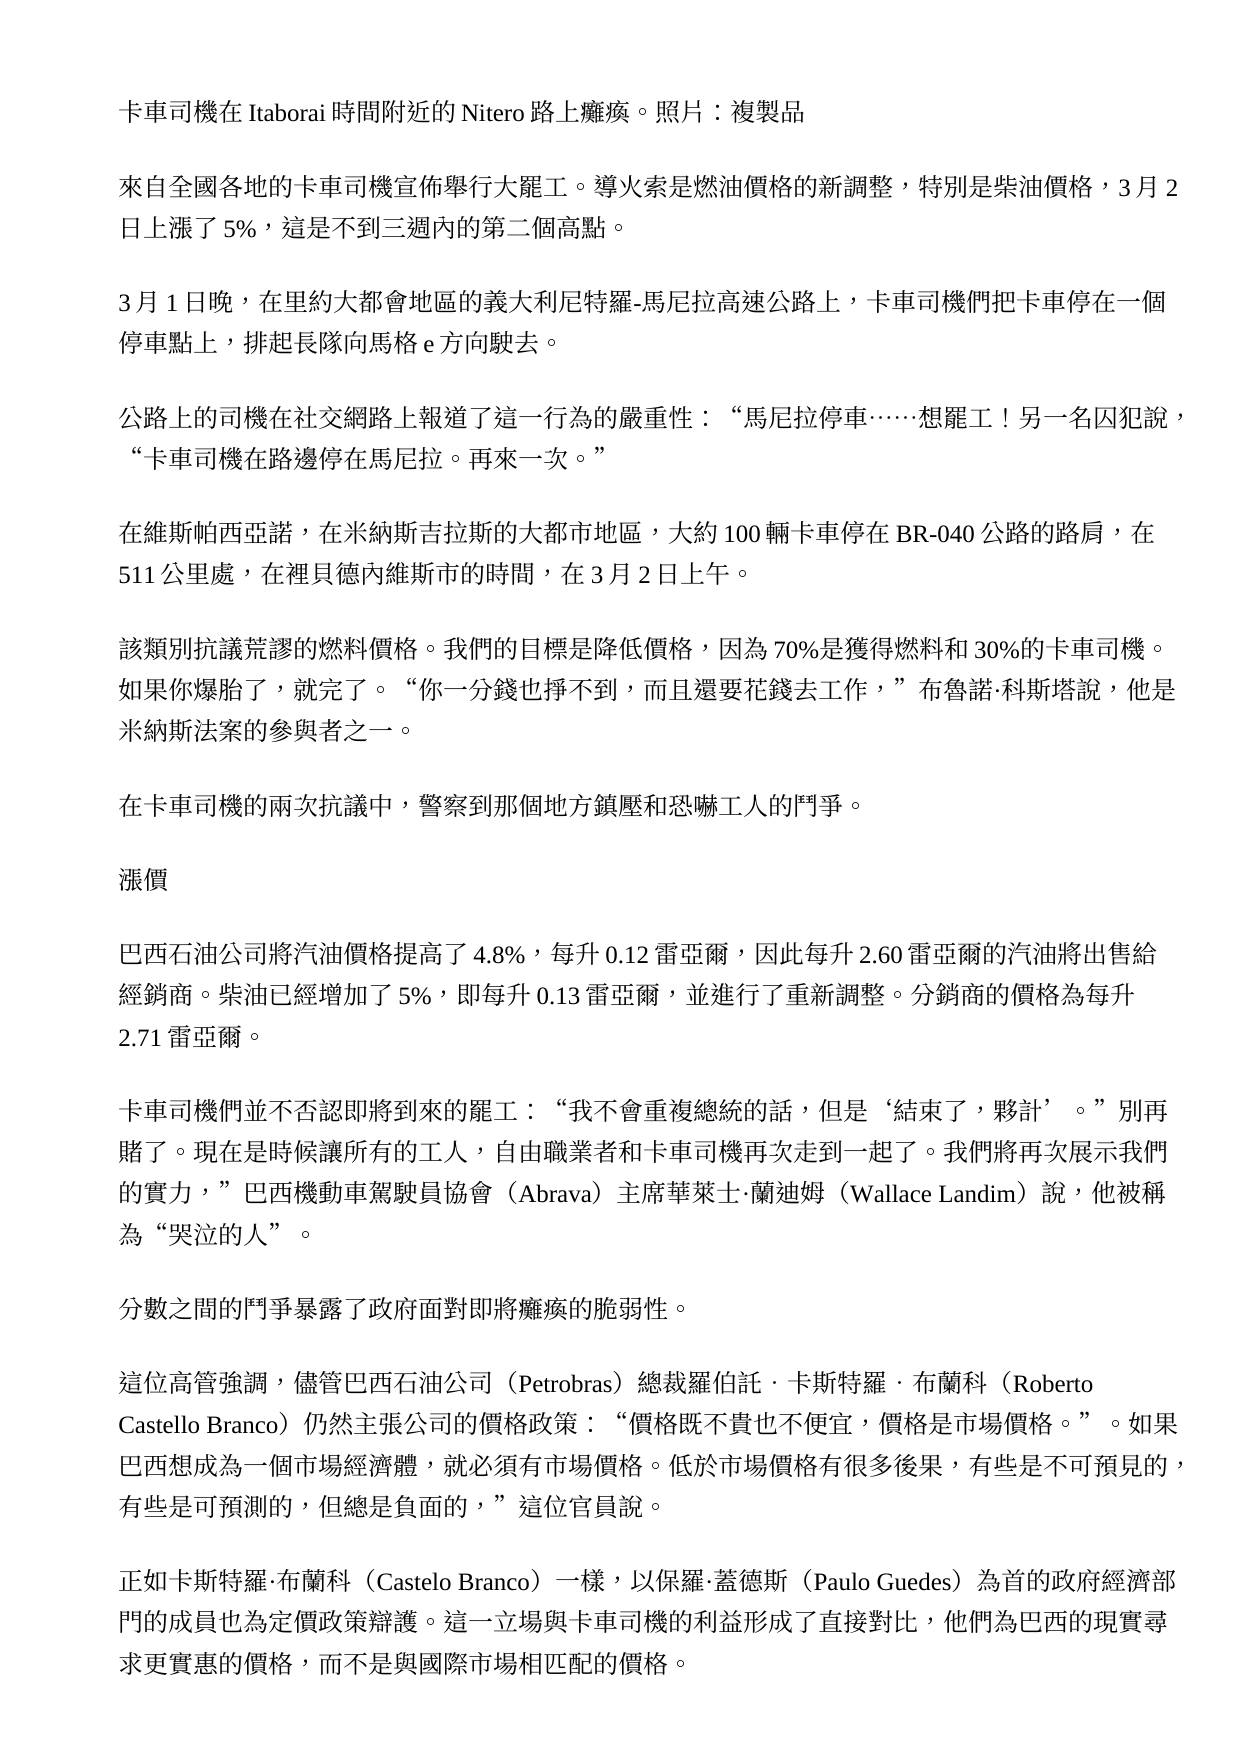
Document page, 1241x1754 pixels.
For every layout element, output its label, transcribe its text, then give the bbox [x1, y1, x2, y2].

text 2021-03-02T17:23:30-03:00 加布裡埃爾·多斯桑托斯。 ['/images/0-2021/03/national/walking-1.webp'] 卡車司機在Itaborai時間附近的Nitero路上癱瘓。照片：複製品 來自全國各地的卡車司機宣佈舉行大罷工。導火索是燃油價格的新調整，特別是柴油價格，3月2日上漲了5%，這是不到三週內的第二個高點。 3月1日晚，在里約大都會地區的義大利尼特羅-馬尼拉高速公路上，卡車司機們把卡車停在一個停車點上，排起長隊向馬格e方向駛去。 公路上的司機在社交網路上報道了這一行為的嚴重性：“馬尼拉停車……想罷工！另一名囚犯說，“卡車司機在路邊停在馬尼拉。再來一次。” 在維斯帕西亞諾，在米納斯吉拉斯的大都市地區，大約100輛卡車停在BR-040公路的路肩，在511公里處，在裡貝德內維斯市的時間，在3月2日上午。 該類別抗議荒謬的燃料價格。我們的目標是降低價格，因為70%是獲得燃料和30%的卡車司機。如果你爆胎了，就完了。“你一分錢也掙不到，而且還要花錢去工作，”布魯諾·科斯塔說，他是米納斯法案的參與者之一。 在卡車司機的兩次抗議中，警察到那個地方鎮壓和恐嚇工人的鬥爭。 漲價 巴西石油公司將汽油價格提高了4.8%，每升0.12雷亞爾，因此每升2.60雷亞爾的汽油將出售給經銷商。柴油已經增加了5%，即每升0.13雷亞爾，並進行了重新調整。分銷商的價格為每升2.71雷亞爾。 卡車司機們並不否認即將到來的罷工：“我不會重複總統的話，但是‘結束了，夥計’。”別再賭了。現在是時候讓所有的工人，自由職業者和卡車司機再次走到一起了。我們將再次展示我們的實力，”巴西機動車駕駛員協會（Abrava）主席華萊士·蘭迪姆（Wallace Landim）說，他被稱為“哭泣的人”。 分數之間的鬥爭暴露了政府面對即將癱瘓的脆弱性。 這位高管強調，儘管巴西石油公司（Petrobras）總裁羅伯託•卡斯特羅•布蘭科（Roberto Castello Branco）仍然主張公司的價格政策：“價格既不貴也不便宜，價格是市場價格。”。如果巴西想成為一個市場經濟體，就必須有市場價格。低於市場價格有很多後果，有些是不可預見的，有些是可預測的，但總是負面的，”這位官員說。 正如卡斯特羅·布蘭科（Castelo Branco）一樣，以保羅·蓋德斯（Paulo Guedes）為首的政府經濟部門的成員也為定價政策辯護。這一立場與卡車司機的利益形成了直接對比，他們為巴西的現實尋求更實惠的價格，而不是與國際市場相匹配的價格。 由於任命了若阿金·席爾瓦將軍和盧納將軍，武裝部隊的最高指揮部（其有機聯絡與巴西大資產階級的官僚部分一致）試圖預測卡車罷工，從而為直接干預國家開啟了可能性。重建2018年發生的卡車司機罷工事件將對建制派構成巨大危險。 “連續第五次增加燃料對巴西民眾的影響是災難性的，因為我們對所有產品都有連鎖效應，”召集卡車司機的協會主席喊道，該協會還指控“有效措施，而不是空洞的承諾和不兌現” 阿布拉瓦總統還譴責了聯邦政府在卡車司機中對疫苗接種的放蕩行為，“但是政府不尊重這種流行病。州長不在，總統不在。我們只是有偏見。”“他們把它放在第一位，但疫苗沒有到達，”他談到政府承諾在疫苗接種計劃中優先考慮卡車司機。 在米納斯吉拉斯，米納斯吉拉斯州（Sindtanque MG）燃料運輸公司和石油衍生品聯盟主席Irani Gomes說，來自全國各地的坦納公司代表將於3月4日開會討論反對巴西石油公司價格調整的可能行動。這位領導人說：“全國性罷工可能會發生，工會已經出現癱瘓的跡象。”。 @OperacoesRio@legal@Monit SEGu BR@Informacoes@Caosnorio1@jornanoar@ComunidadesRJ@Informu rj@InformeRJO@alertrio 24小時35；BDRJ 由於燃料增加，卡車司機開始在馬尼拉的BR101罷工。pic.twitter.com/9MuszQ4qAyradardabrasil（@radardabrasil）2021年3月2日 [118, 59, 1181, 1680]
